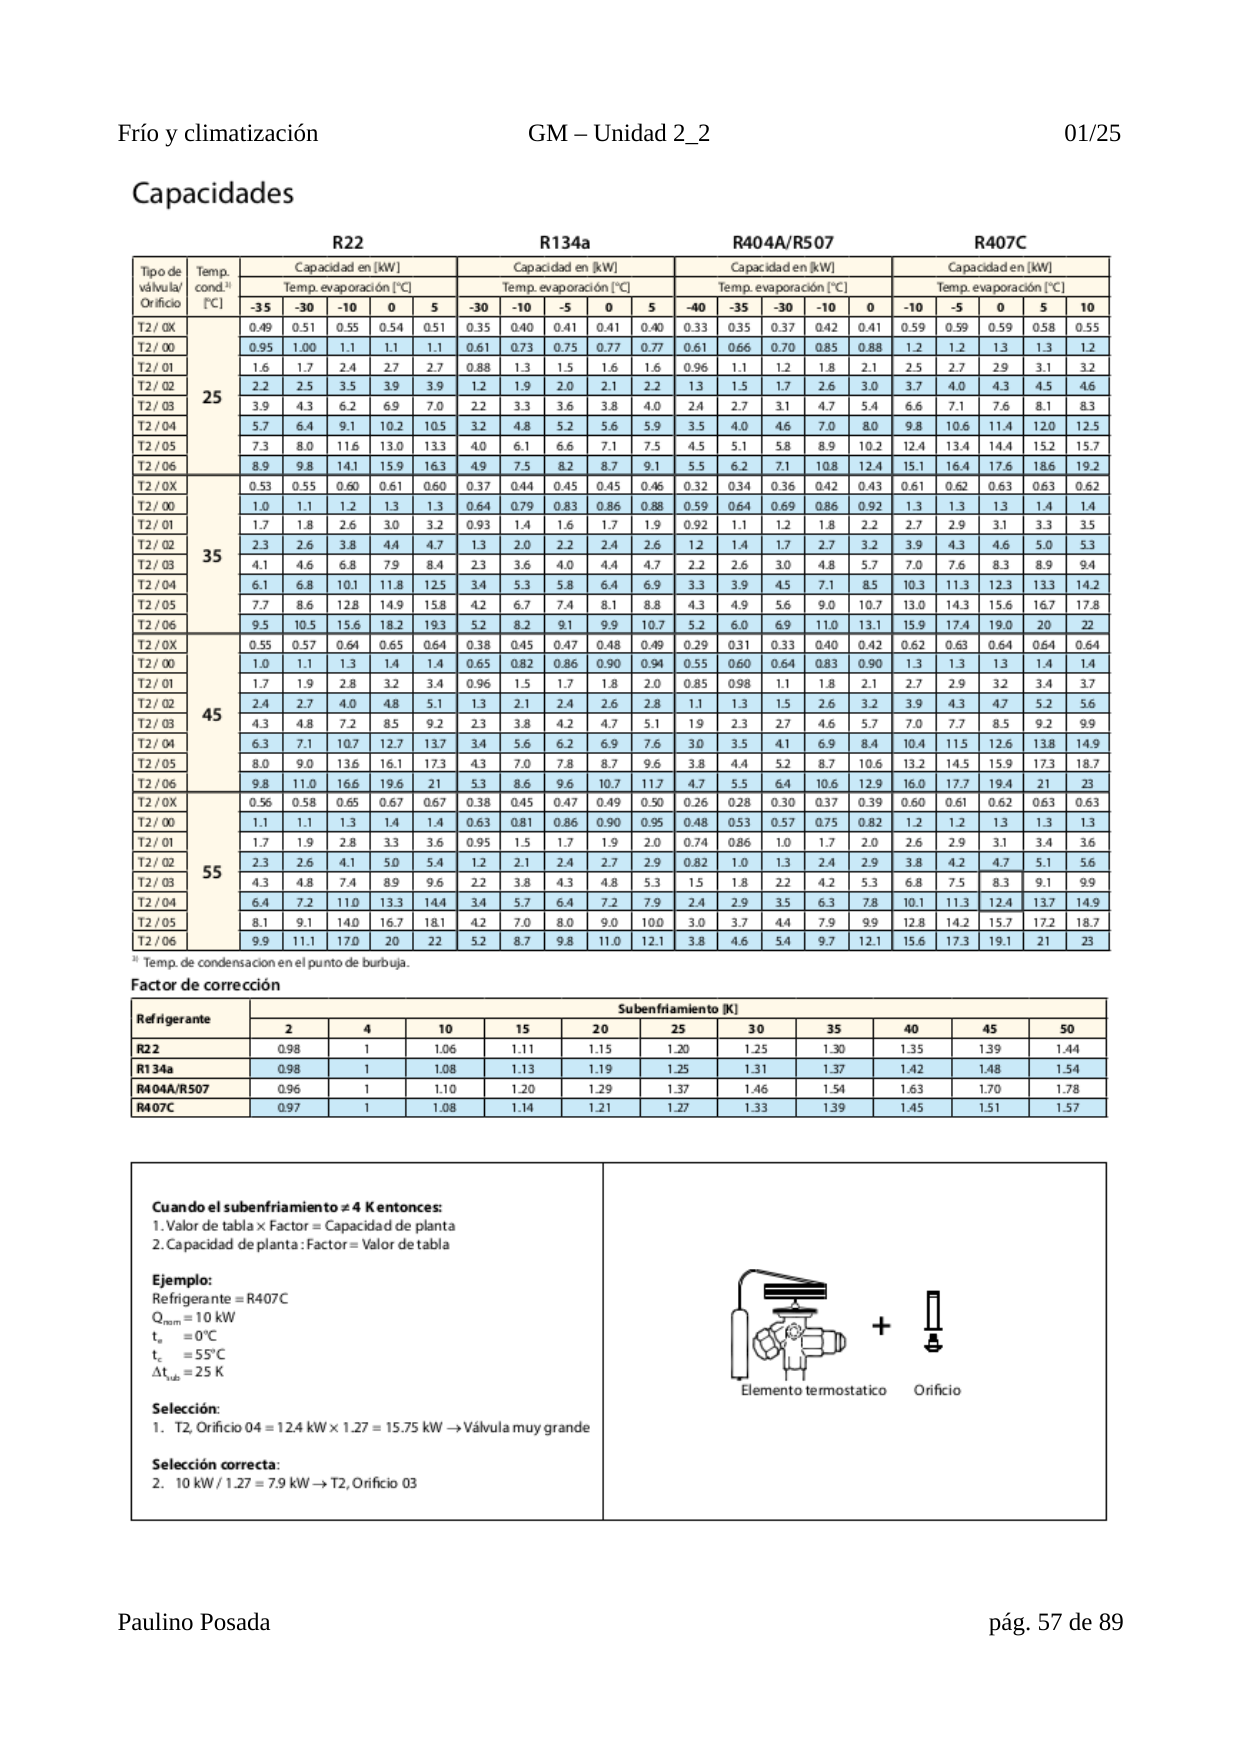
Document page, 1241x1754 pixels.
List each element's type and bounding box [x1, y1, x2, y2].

picture [118, 176, 1123, 1534]
